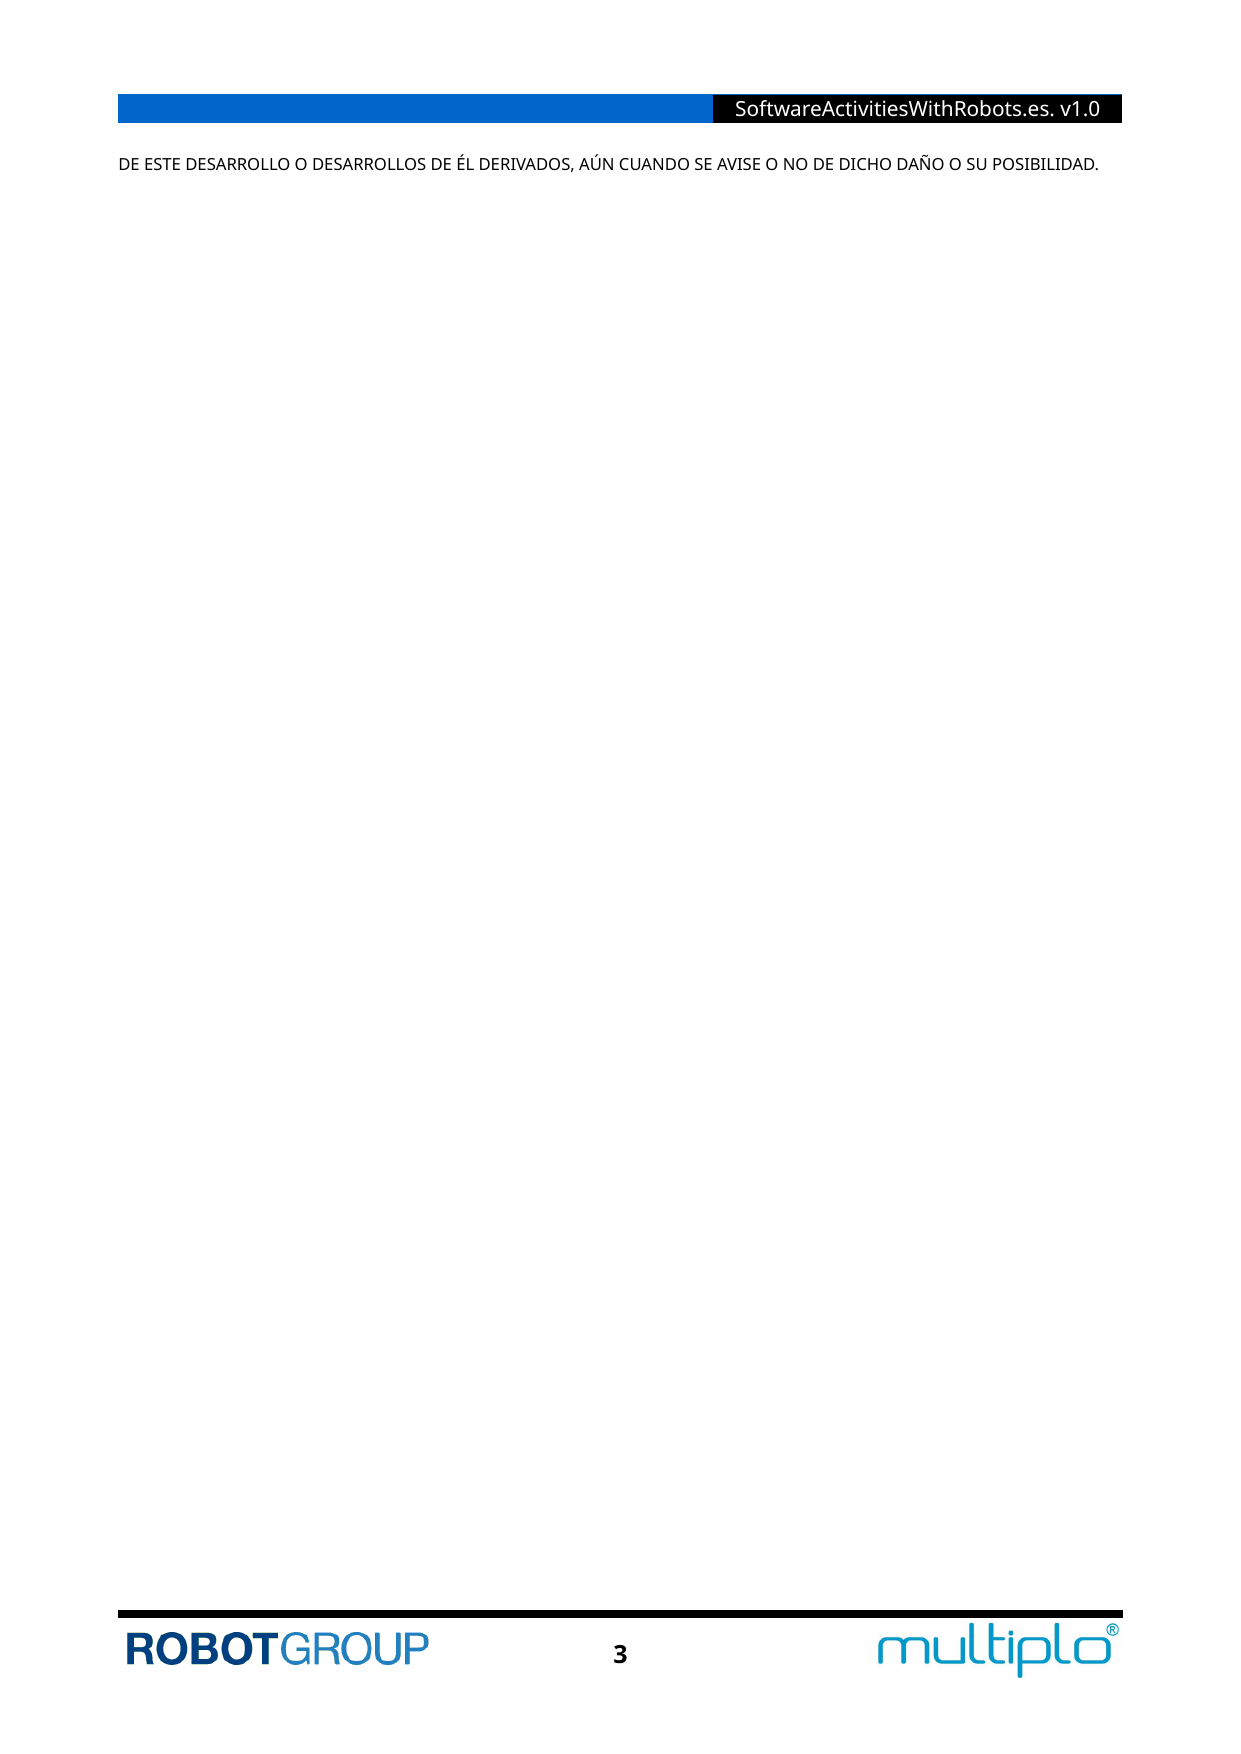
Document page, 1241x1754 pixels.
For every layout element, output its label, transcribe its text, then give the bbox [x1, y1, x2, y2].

text DE ESTE DESARROLLO O DESARROLLOS DE ÉL DERIVADOS, AÚN CUANDO SE AVISE O NO DE DICHO DAÑO O SU POSIBILIDAD. [118, 152, 1122, 175]
picture [877, 1622, 1123, 1679]
picture [118, 1622, 434, 1673]
